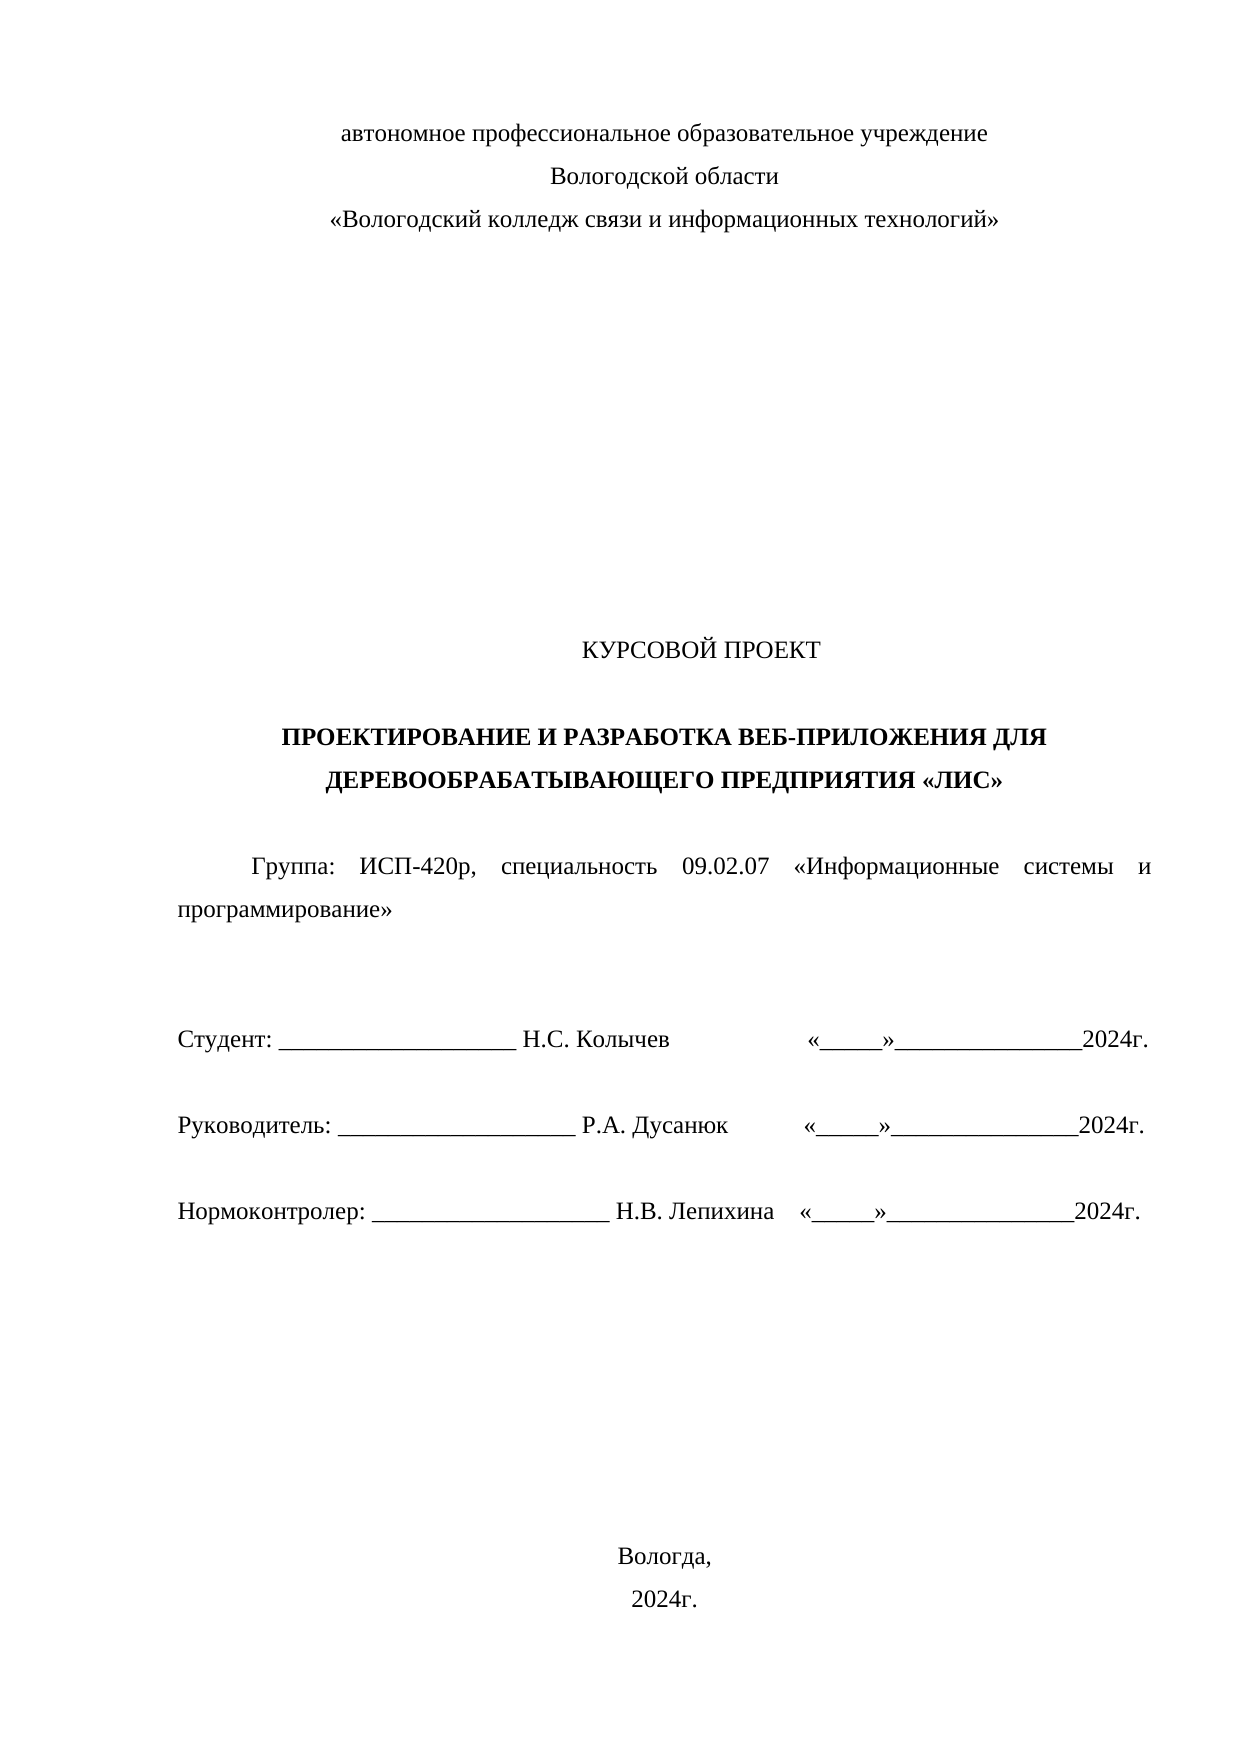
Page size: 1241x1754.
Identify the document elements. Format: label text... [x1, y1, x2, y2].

text Вологда, [177, 1541, 1152, 1570]
text Руководитель: ___________________ Р.А. Дусанюк «_____»_______________2024г. [177, 1110, 1152, 1139]
text 2024г. [177, 1584, 1152, 1613]
text КУРСОВОЙ ПРОЕКТ ПРОЕКТИРОВАНИЕ И РАЗРАБОТКА ВЕБ-ПРИЛОЖЕНИЯ ДЛЯ ДЕРЕВООБРАБАТЫВАЮЩЕГО ПРЕДПРИЯТИЯ «ЛИС» [177, 636, 1152, 794]
text Студент: ___________________ Н.С. Колычев «_____»_______________2024г. [177, 1024, 1152, 1096]
text Вологодской области [177, 161, 1152, 190]
text «Вологодский колледж связи и информационных технологий» [177, 204, 1152, 233]
text Нормоконтролер: ___________________ Н.В. Лепихина «_____»_______________2024г. [177, 1196, 1152, 1268]
text автономное профессиональное образовательное учреждение [177, 118, 1152, 147]
text Группа: ИСП-420р, специальность 09.02.07 «Информационные системы и программирование» [177, 851, 1152, 923]
